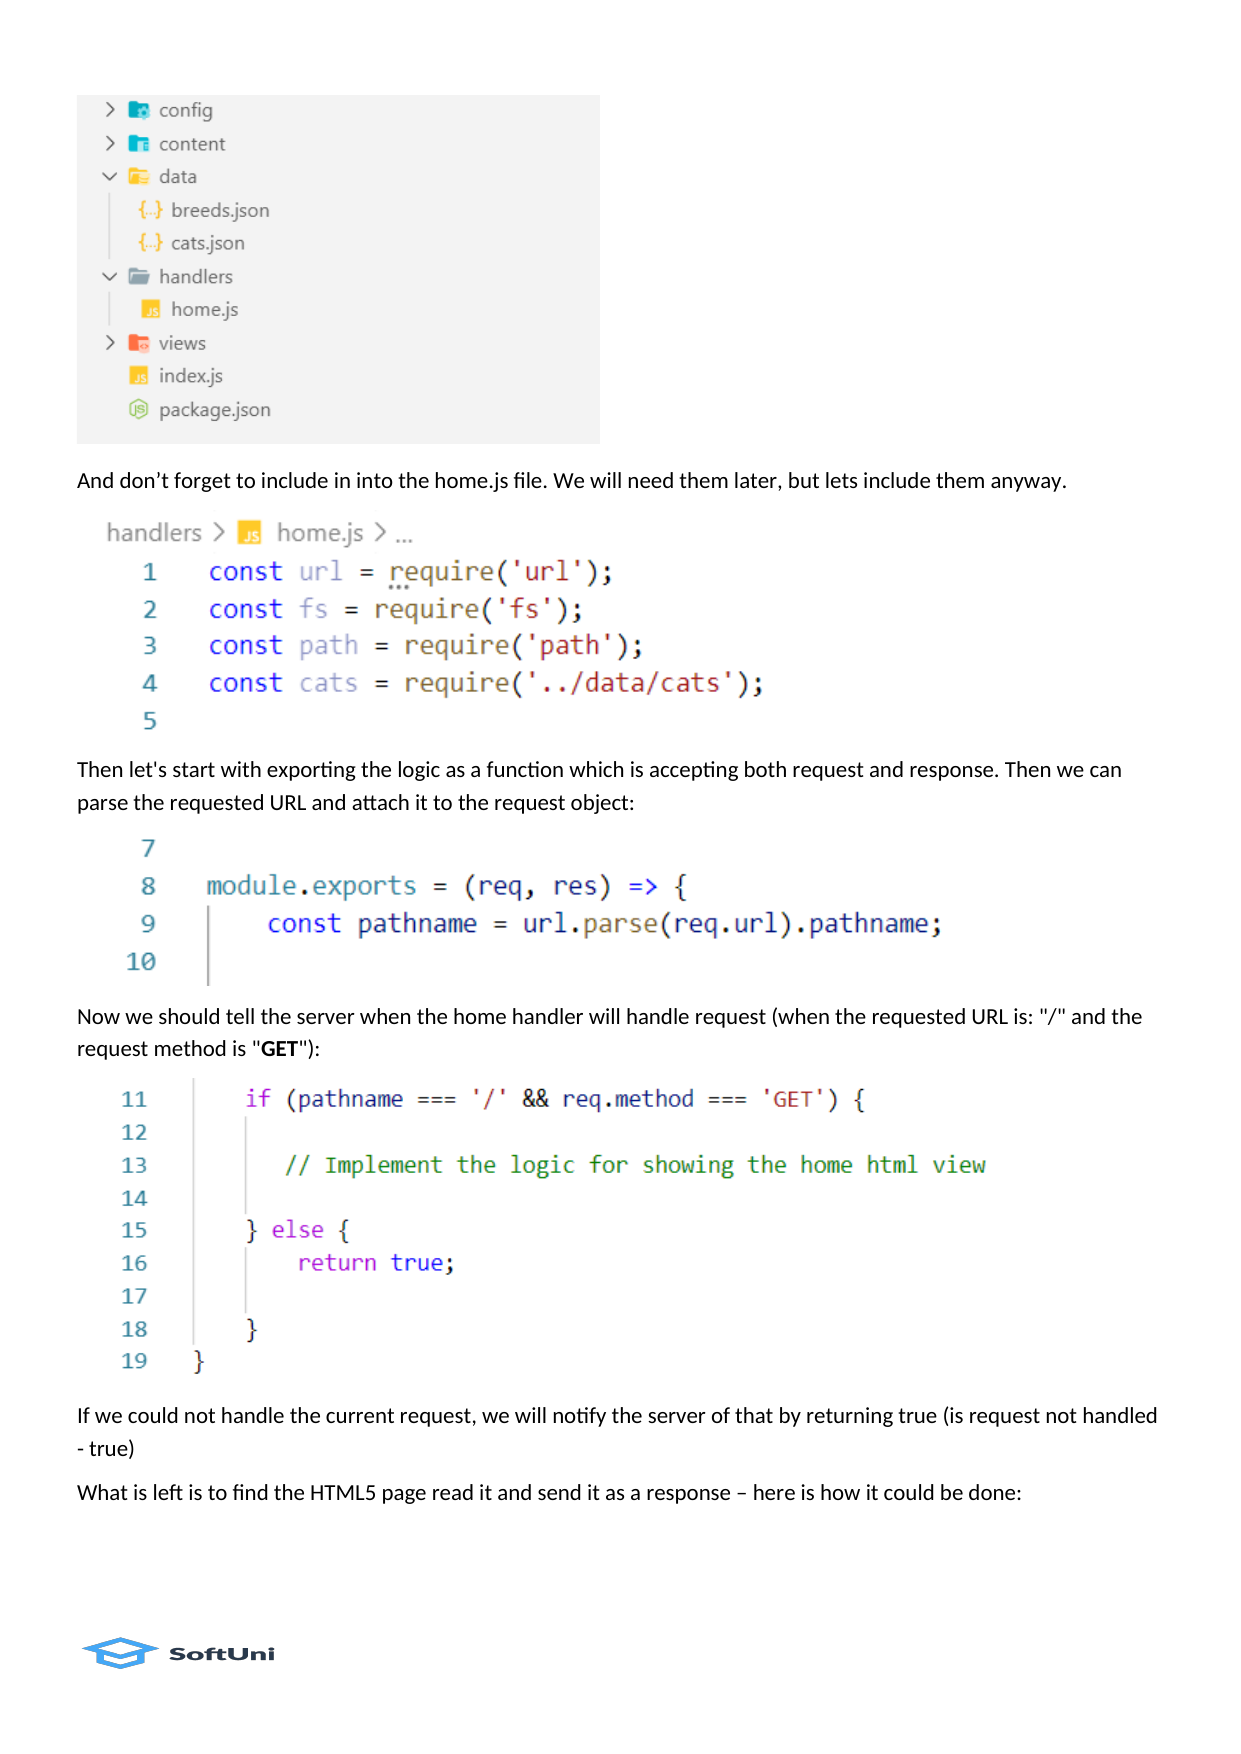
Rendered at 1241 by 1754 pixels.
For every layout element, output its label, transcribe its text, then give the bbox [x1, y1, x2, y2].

text And don’t forget to include in into the home.js file. We will need them later, but lets include them anyway. [77, 466, 1163, 494]
picture [76, 510, 783, 739]
list Then let's start with exporting the logic as a function which is accepting both request and response. Then we can parse the requested URL and attach it to the request object: [77, 756, 1163, 816]
picture [76, 832, 968, 986]
picture [76, 1078, 1057, 1385]
picture [76, 95, 600, 444]
list Now we should tell the server when the home handler will handle request (when the requested URL is: "/" and the request method is "GET"): [77, 1002, 1163, 1062]
picture [75, 1635, 281, 1672]
list What is left is to find the HTML5 page read it and send it as a response – here is how it could be done: [77, 1478, 1163, 1507]
list If we could not handle the current request, we will notify the server of that by returning true (is request not handled - true) [77, 1402, 1163, 1462]
